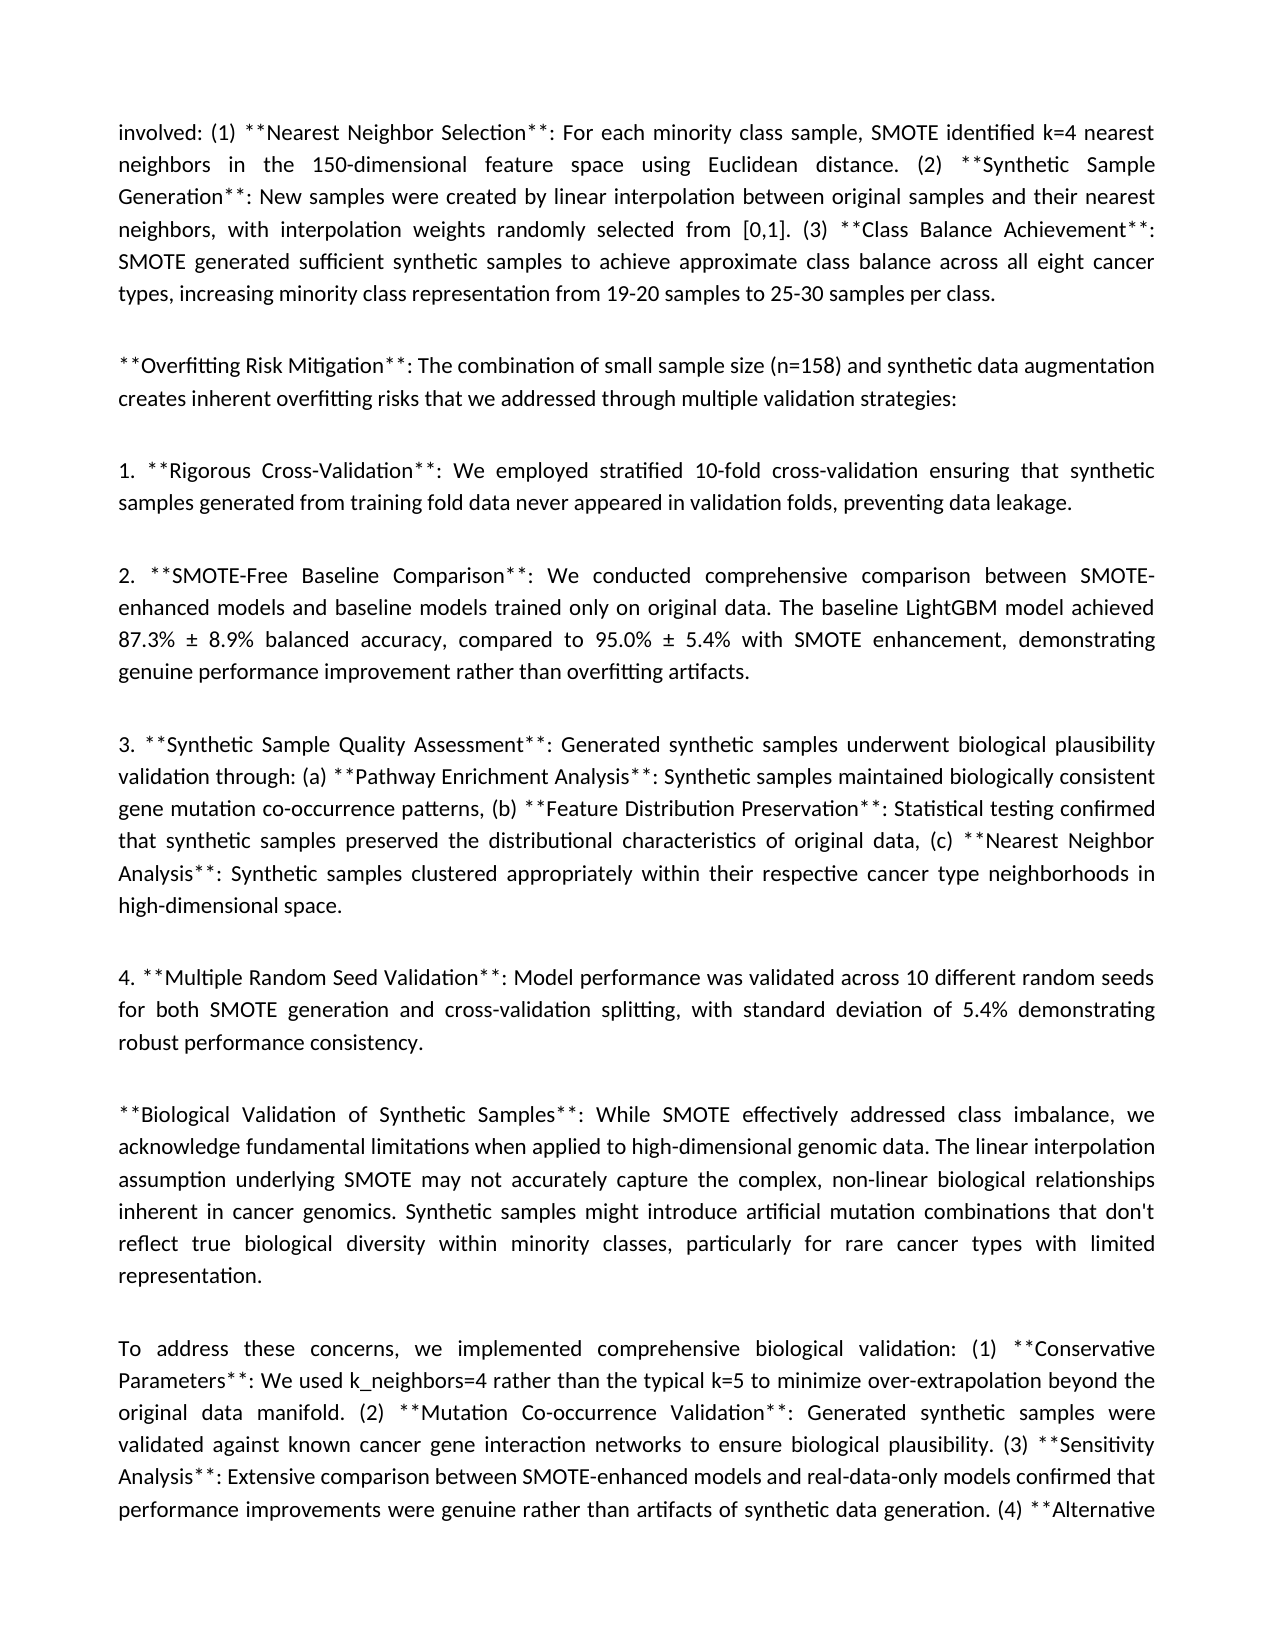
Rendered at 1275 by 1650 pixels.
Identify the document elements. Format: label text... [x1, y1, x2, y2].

text 3. **Synthetic Sample Quality Assessment**: Generated synthetic samples underwent biological plausibility validation through: (a) **Pathway Enrichment Analysis**: Synthetic samples maintained biologically consistent gene mutation co-occurrence patterns, (b) **Feature Distribution Preservation**: Statistical testing confirmed that synthetic samples preserved the distributional characteristics of original data, (c) **Nearest Neighbor Analysis**: Synthetic samples clustered appropriately within their respective cancer type neighborhoods in high-dimensional space. [118, 730, 1157, 919]
text 4. **Multiple Random Seed Validation**: Model performance was validated across 10 different random seeds for both SMOTE generation and cross-validation splitting, with standard deviation of 5.4% demonstrating robust performance consistency. [118, 963, 1157, 1056]
text **Biological Validation of Synthetic Samples**: While SMOTE effectively addressed class imbalance, we acknowledge fundamental limitations when applied to high-dimensional genomic data. The linear interpolation assumption underlying SMOTE may not accurately capture the complex, non-linear biological relationships inherent in cancer genomics. Synthetic samples might introduce artificial mutation combinations that don't reflect true biological diversity within minority classes, particularly for rare cancer types with limited representation. [118, 1100, 1157, 1289]
text **Overfitting Risk Mitigation**: The combination of small sample size (n=158) and synthetic data augmentation creates inherent overfitting risks that we addressed through multiple validation strategies: [118, 352, 1157, 412]
text 2. **SMOTE-Free Baseline Comparison**: We conducted comprehensive comparison between SMOTE-enhanced models and baseline models trained only on original data. The baseline LightGBM model achieved 87.3% ± 8.9% balanced accuracy, compared to 95.0% ± 5.4% with SMOTE enhancement, demonstrating genuine performance improvement rather than overfitting artifacts. [118, 561, 1157, 686]
text involved: (1) **Nearest Neighbor Selection**: For each minority class sample, SMOTE identified k=4 nearest neighbors in the 150-dimensional feature space using Euclidean distance. (2) **Synthetic Sample Generation**: New samples were created by linear interpolation between original samples and their nearest neighbors, with interpolation weights randomly selected from [0,1]. (3) **Class Balance Achievement**: SMOTE generated sufficient synthetic samples to achieve approximate class balance across all eight cancer types, increasing minority class representation from 19-20 samples to 25-30 samples per class. [118, 118, 1157, 307]
text To address these concerns, we implemented comprehensive biological validation: (1) **Conservative Parameters**: We used k_neighbors=4 rather than the typical k=5 to minimize over-extrapolation beyond the original data manifold. (2) **Mutation Co-occurrence Validation**: Generated synthetic samples were validated against known cancer gene interaction networks to ensure biological plausibility. (3) **Sensitivity Analysis**: Extensive comparison between SMOTE-enhanced models and real-data-only models confirmed that performance improvements were genuine rather than artifacts of synthetic data generation. (4) **Alternative [118, 1334, 1157, 1523]
text 1. **Rigorous Cross-Validation**: We employed stratified 10-fold cross-validation ensuring that synthetic samples generated from training fold data never appeared in validation folds, preventing data leakage. [118, 456, 1157, 516]
